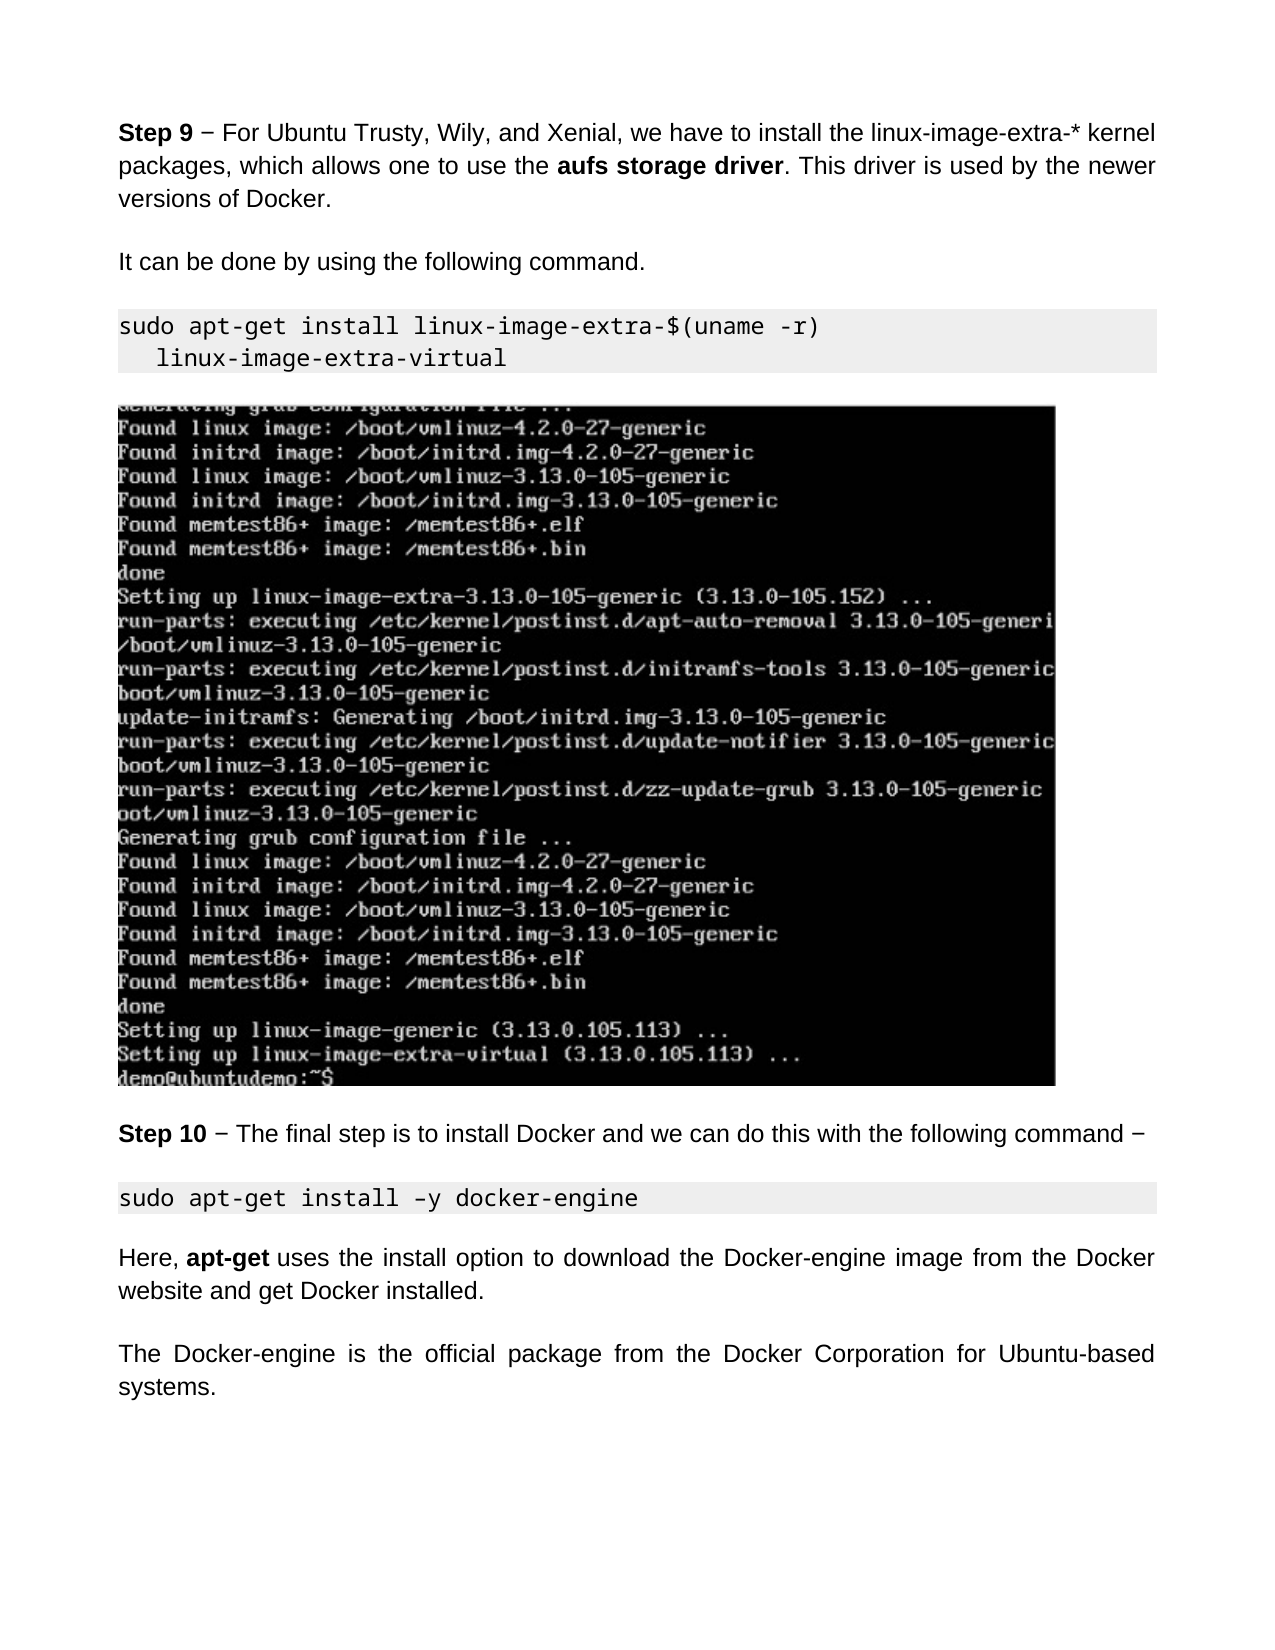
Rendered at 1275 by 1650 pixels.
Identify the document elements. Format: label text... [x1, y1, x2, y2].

text Here, apt-get uses the install option to download the Docker-engine image from the Docker website and get Docker installed. [118, 1243, 1157, 1305]
text sudo apt-get install –y docker-engine [118, 1182, 1157, 1214]
text It can be done by using the following command. [118, 247, 1157, 275]
text sudo apt-get install linux-image-extra-$(uname -r) [118, 309, 1157, 341]
text Step 9 − For Ubuntu Trusty, Wily, and Xenial, we have to install the linux-image-extra-* kernel packages, which allows one to use the aufs storage driver. This driver is used by the newer versions of Docker. [118, 118, 1157, 213]
text linux-image-extra-virtual [118, 341, 1157, 373]
text Step 10 − The final step is to install Docker and we can do this with the following command − [118, 1119, 1157, 1148]
picture [118, 402, 1056, 1086]
text The Docker-engine is the official package from the Docker Corporation for Ubuntu-based systems. [118, 1339, 1157, 1400]
